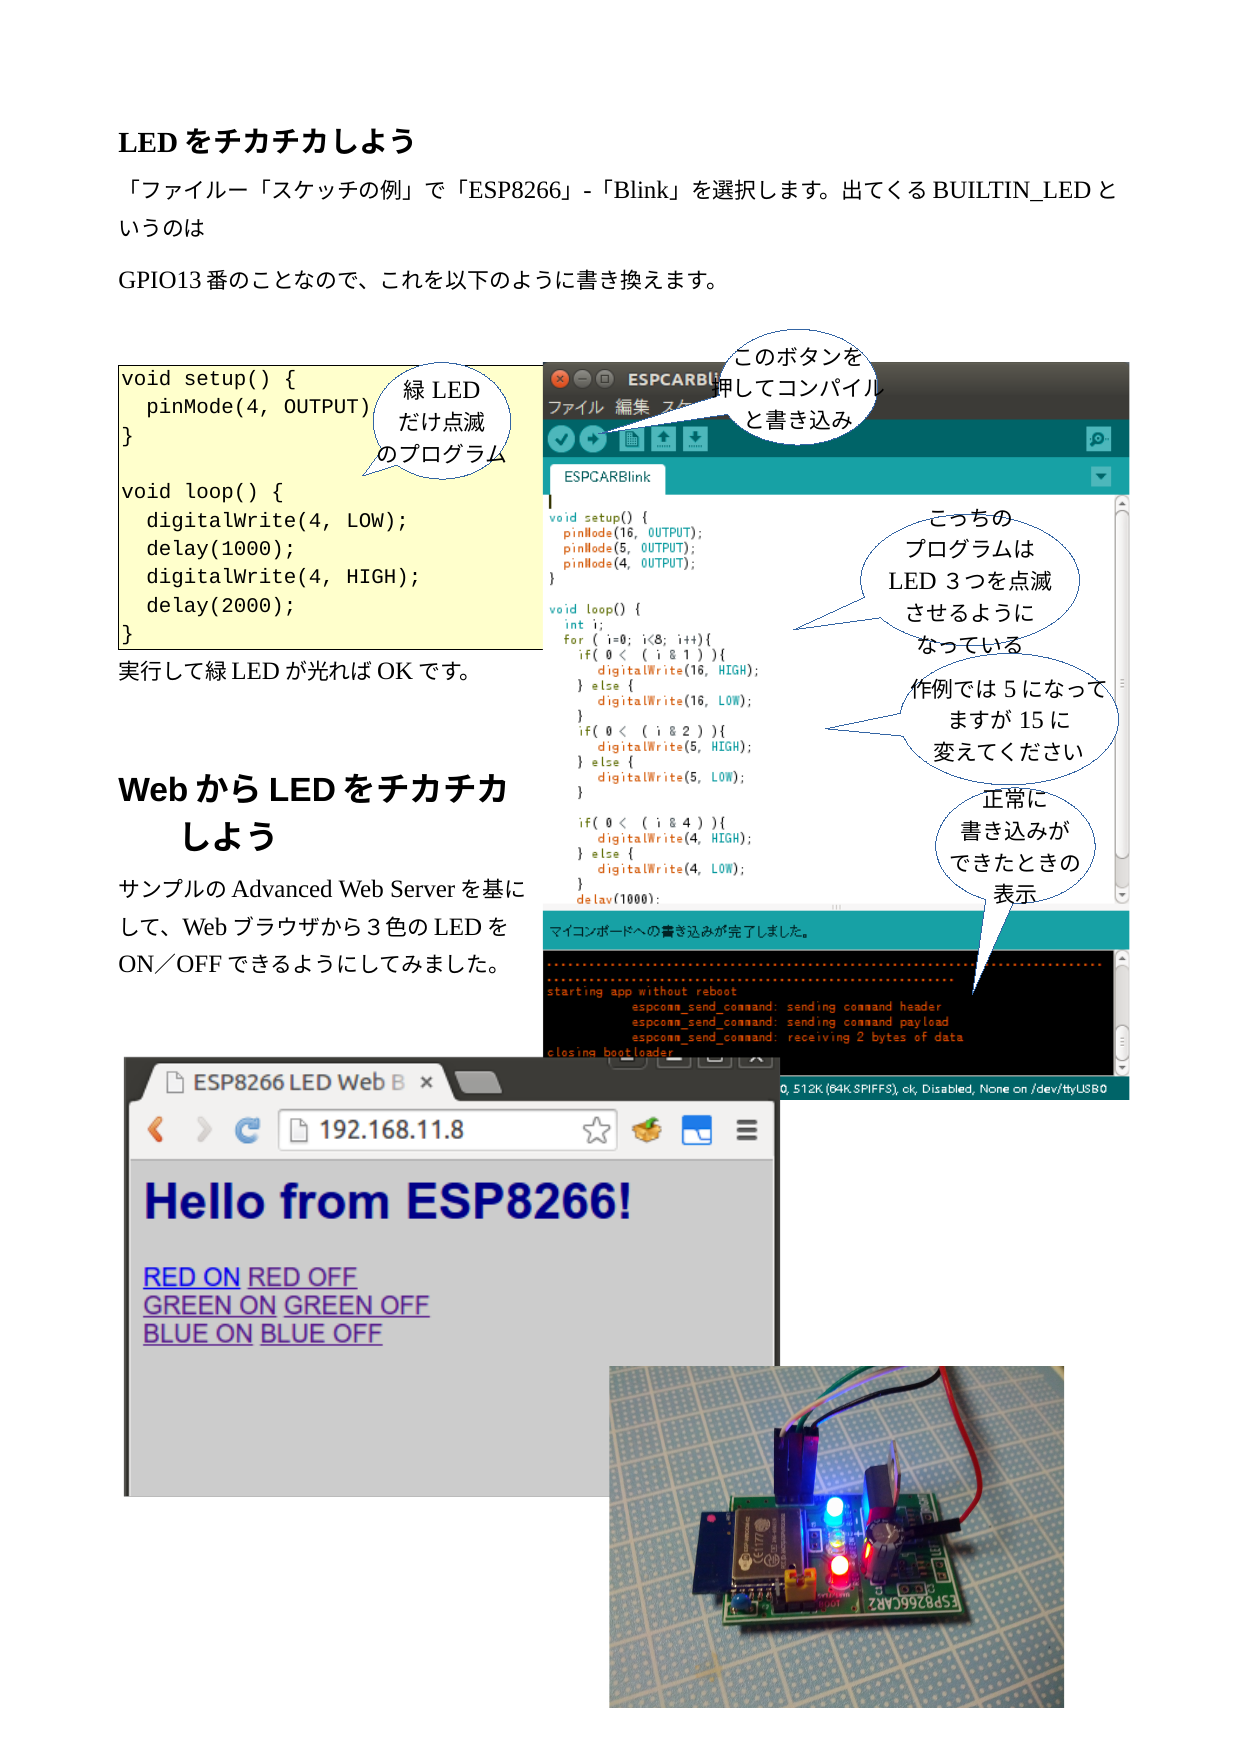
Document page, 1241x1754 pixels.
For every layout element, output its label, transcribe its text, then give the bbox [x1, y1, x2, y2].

text pinMode(4, OUTPUT); [503, 393, 542, 420]
text } [119, 422, 380, 448]
text delay(1000); [119, 535, 542, 562]
picture [123, 362, 1130, 1708]
text void loop() { [119, 478, 542, 505]
text 「ファイルー「スケッチの例」で「ESP8266」-「Blink」を選択します。出てくるBUILTIN_LEDというのは [118, 173, 1122, 242]
text 実行して緑LEDが光ればOKです。 [118, 654, 542, 686]
subtitle WebからLEDをチカチカしよう [118, 762, 542, 859]
text [504, 422, 542, 448]
text digitalWrite(4, HIGH); [119, 563, 542, 590]
text delay(2000); [119, 592, 542, 618]
text void setup() { [469, 366, 542, 392]
text GPIO13番のことなので、これを以下のように書き換えます。 [118, 263, 1122, 295]
text } [119, 620, 542, 649]
text digitalWrite(4, LOW); [119, 507, 542, 533]
subtitle LEDをチカチカしよう [118, 118, 1122, 160]
text pinMode(4, OUTPUT); [119, 393, 380, 420]
text サンプルのAdvanced Web Serverを基にして、Webブラウザから３色のLEDをON／OFFできるようにしてみました。 [118, 872, 542, 979]
text void setup() { [119, 366, 415, 392]
